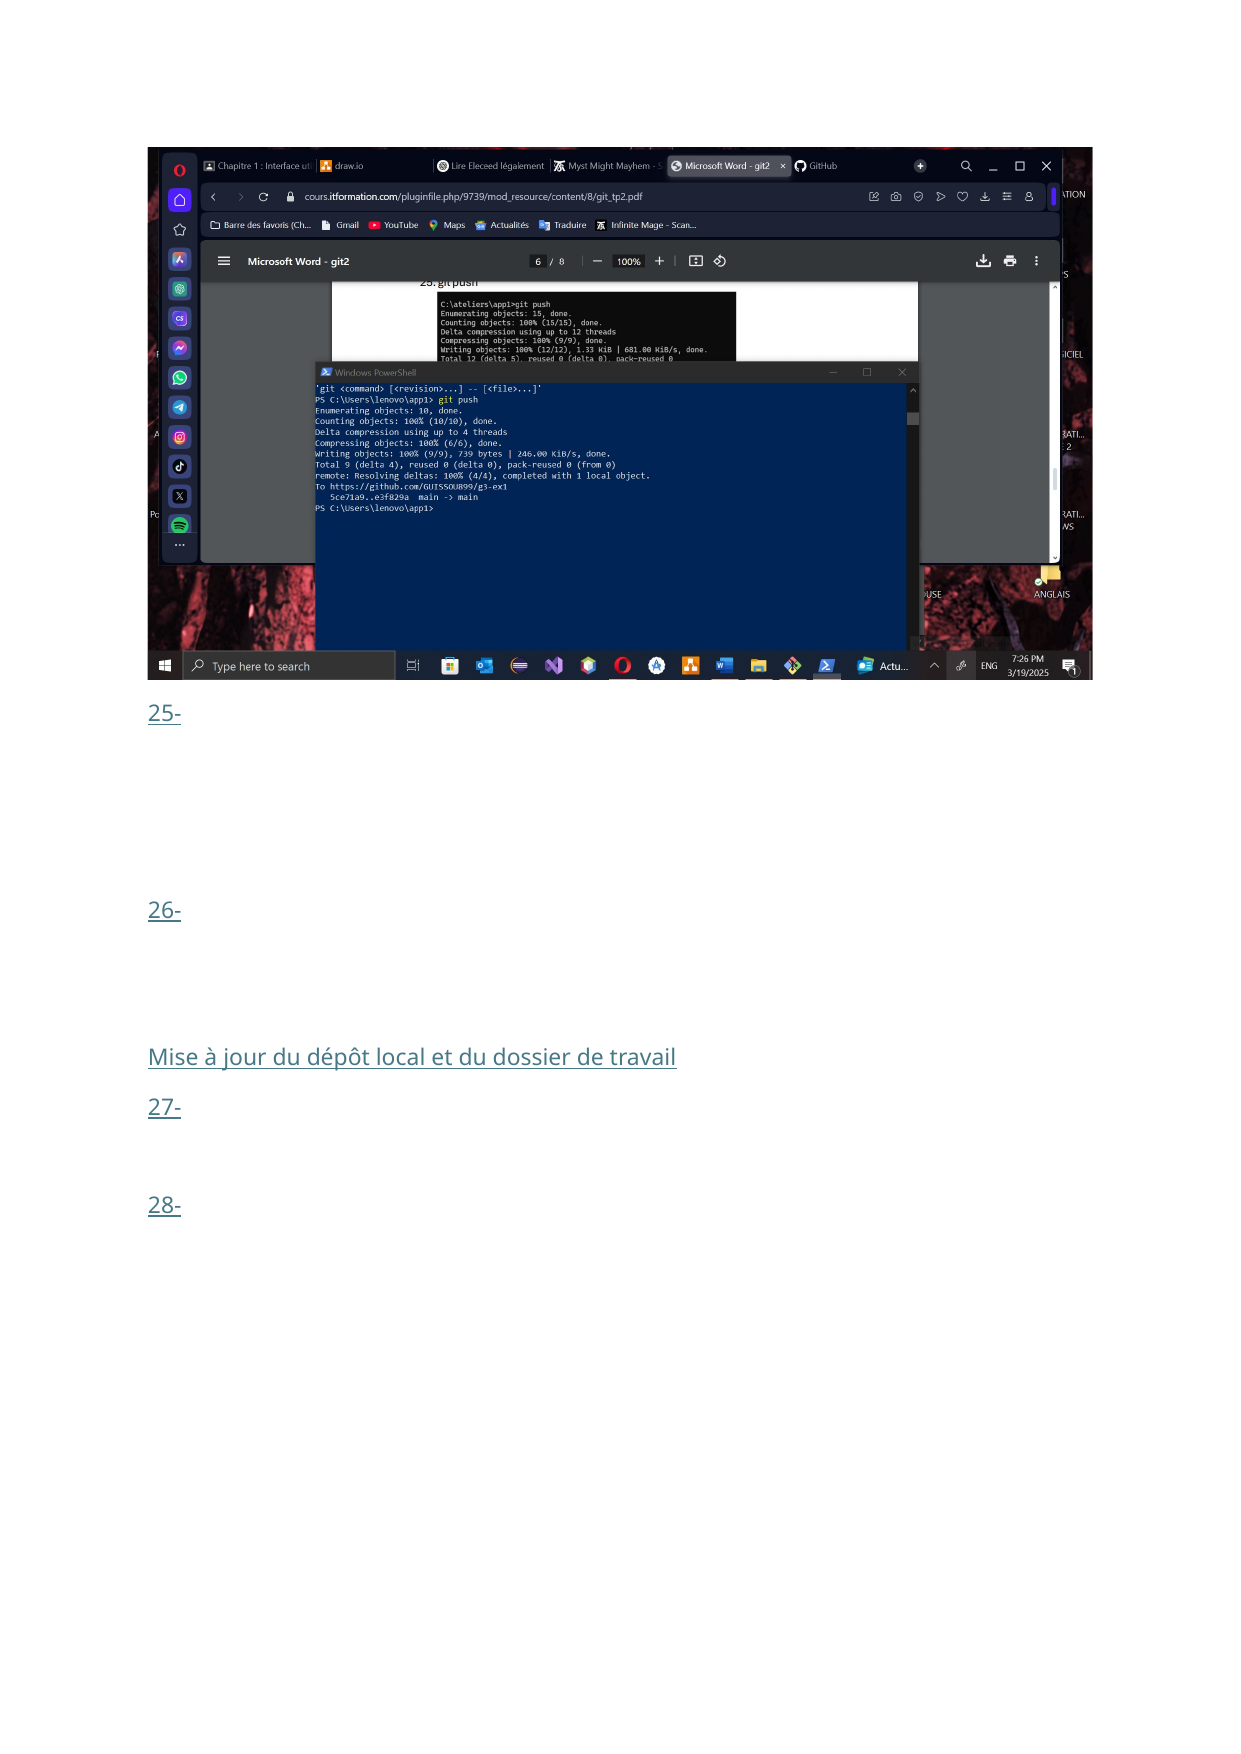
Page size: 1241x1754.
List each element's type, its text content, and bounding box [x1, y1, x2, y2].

text 26- [148, 894, 1093, 925]
text 28- [148, 1189, 1093, 1220]
text 27- [148, 1090, 1093, 1122]
text 25- [148, 697, 1093, 728]
text Mise à jour du dépôt local et du dossier de travail [148, 1041, 1093, 1072]
